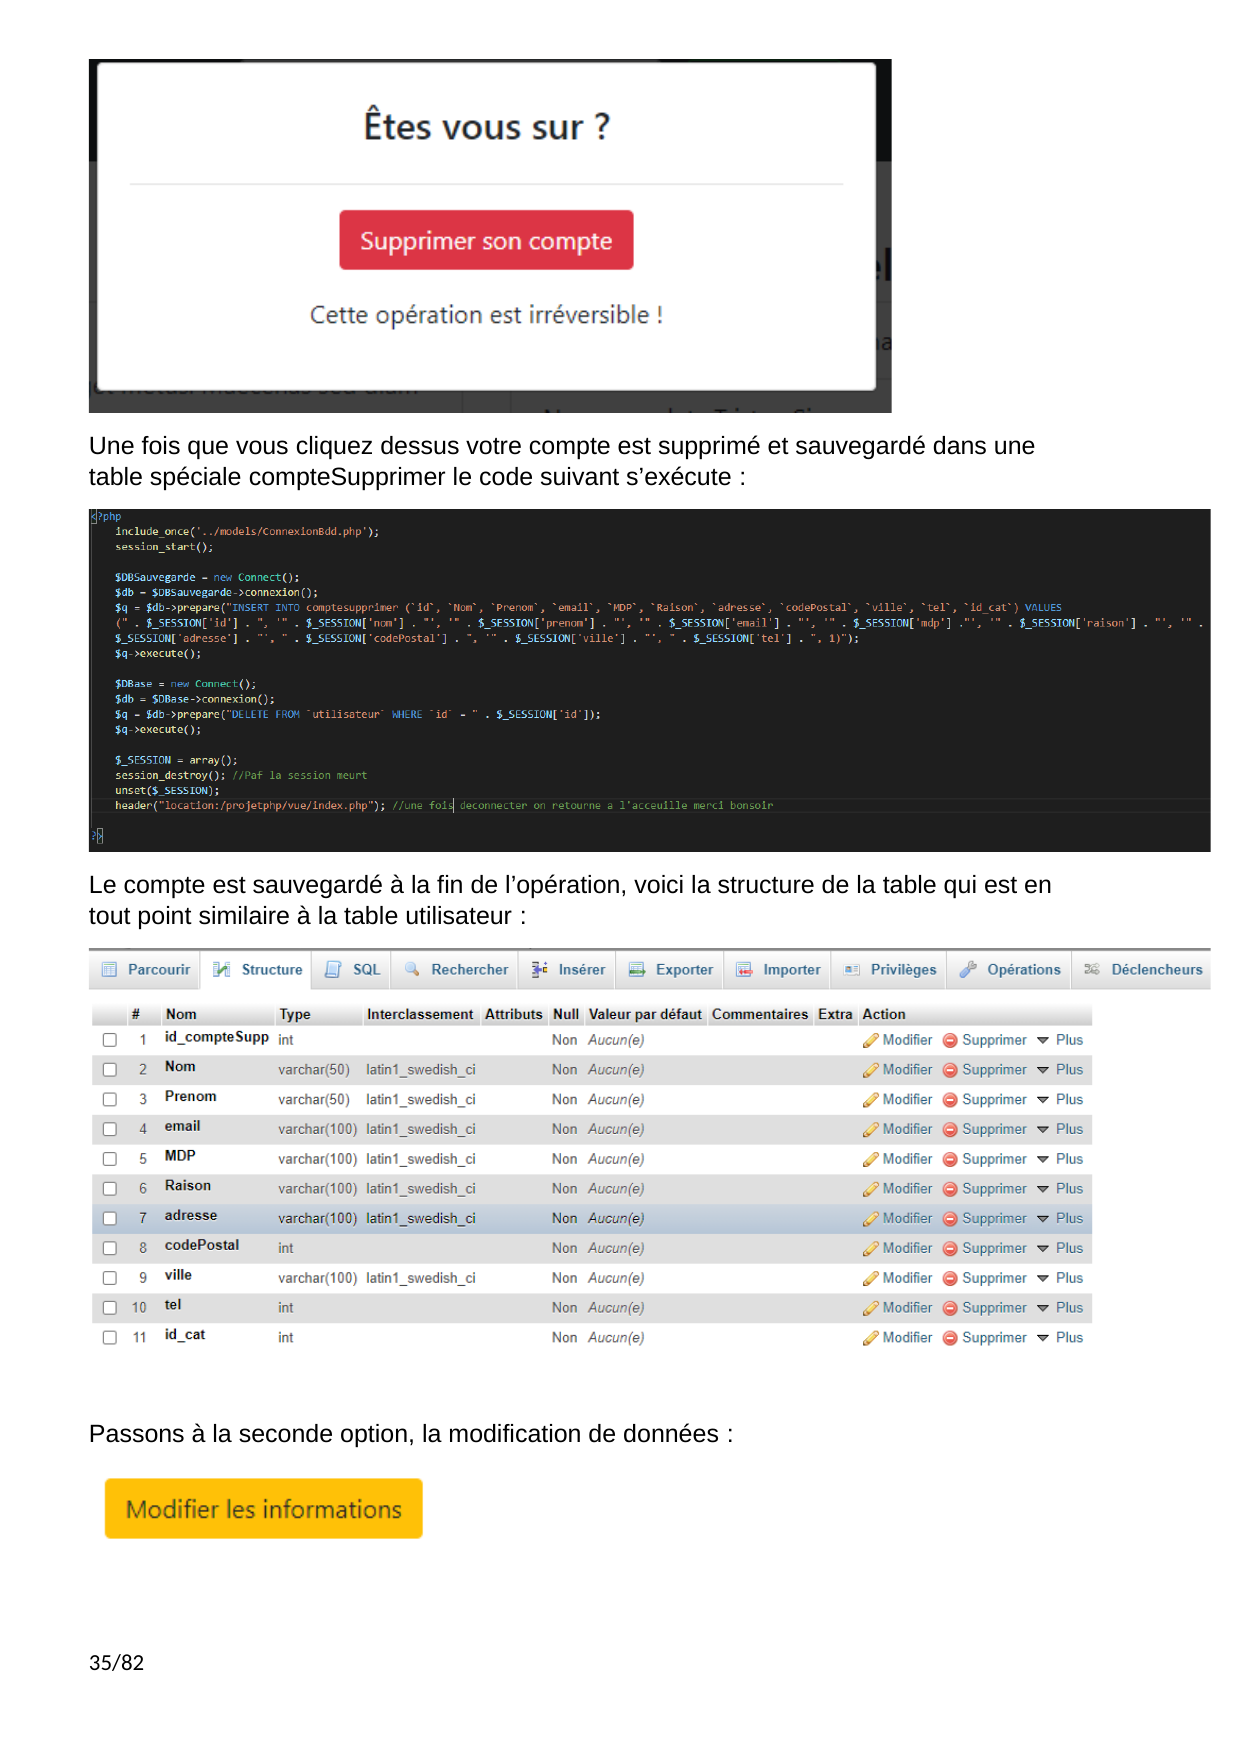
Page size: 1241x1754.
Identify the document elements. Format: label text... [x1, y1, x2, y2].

picture [88, 59, 892, 413]
picture [88, 1466, 434, 1558]
text Passons à la seconde option, la modification de données : [89, 1419, 1092, 1448]
text Une fois que vous cliquez dessus votre compte est supprimé et sauvegardé dans une table spéciale compteSupprimer le code suivant s’exécute : [89, 431, 1092, 491]
picture [88, 509, 1211, 852]
text Le compte est sauvegardé à la fin de l’opération, voici la structure de la table qui est en tout point similaire à la table utilisateur : [89, 870, 1092, 930]
picture [88, 948, 1211, 1353]
